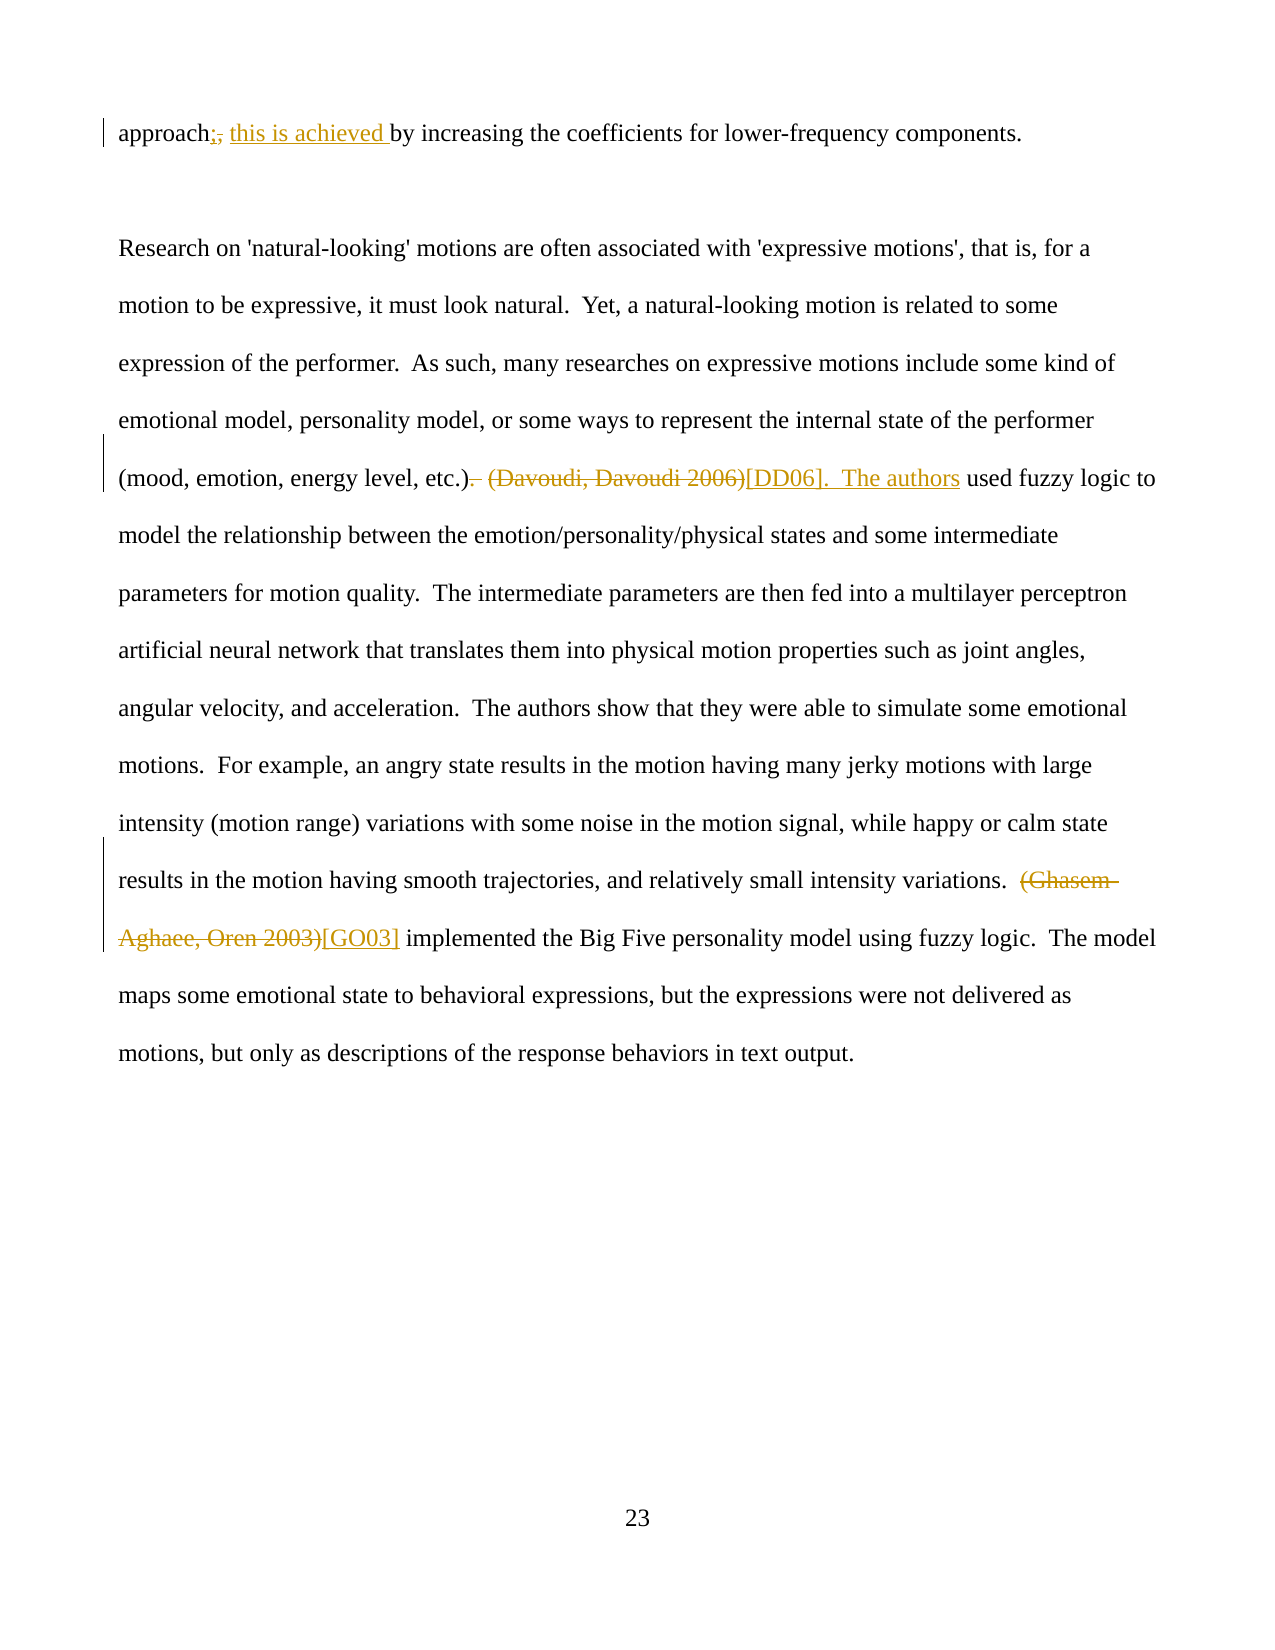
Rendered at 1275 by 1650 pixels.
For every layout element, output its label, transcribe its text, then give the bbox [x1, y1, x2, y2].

text Research on 'natural-looking' motions are often associated with 'expressive motions', that is, for a motion to be expressive, it must look natural. Yet, a natural-looking motion is related to some expression of the performer. As such, many researches on expressive motions include some kind of emotional model, personality model, or some ways to represent the internal state of the performer (mood, emotion, energy level, etc.) [DD06]. The authors used fuzzy logic to model the relationship between the emotion/personality/physical states and some intermediate parameters for motion quality. The intermediate parameters are then fed into a multilayer perceptron artificial neural network that translates them into physical motion properties such as joint angles, angular velocity, and acceleration. The authors show that they were able to simulate some emotional motions. For example, an angry state results in the motion having many jerky motions with large intensity (motion range) variations with some noise in the motion signal, while happy or calm state results in the motion having smooth trajectories, and relatively small intensity variations. [GO03] implemented the Big Five personality model using fuzzy logic. The model maps some emotional state to behavioral expressions, but the expressions were not delivered as motions, but only as descriptions of the response behaviors in text output. [118, 233, 1157, 1067]
text [UAT95] identified that when a periodic motion such as walking or running is represented as a Fourier series, the Fourier coefficients can be used to interpolate (morph) between two similar periodic motions (e.g. normal walking and tired walking), and extract motion characteristics (e.g. extracting 'tiredness' from a tired walking animation by taking its difference from a normal walking animation). But the morphing process is slow, and not feasible for real-time applications (e.g. modifying animation as it runs). The authors noted also that although the Fourier series were normalized, and the Fourier coefficients are continuous in the range [0,1], the transition from one effect to the other is not invertible. They gave an example in which the transition from walking to running resembles how if it was done by a human, but the transition from running to walking is 'unnatural'. The authors also discovered the exaggeration property using their approach; this is achieved by increasing the coefficients for lower-frequency components. [118, 118, 1157, 147]
